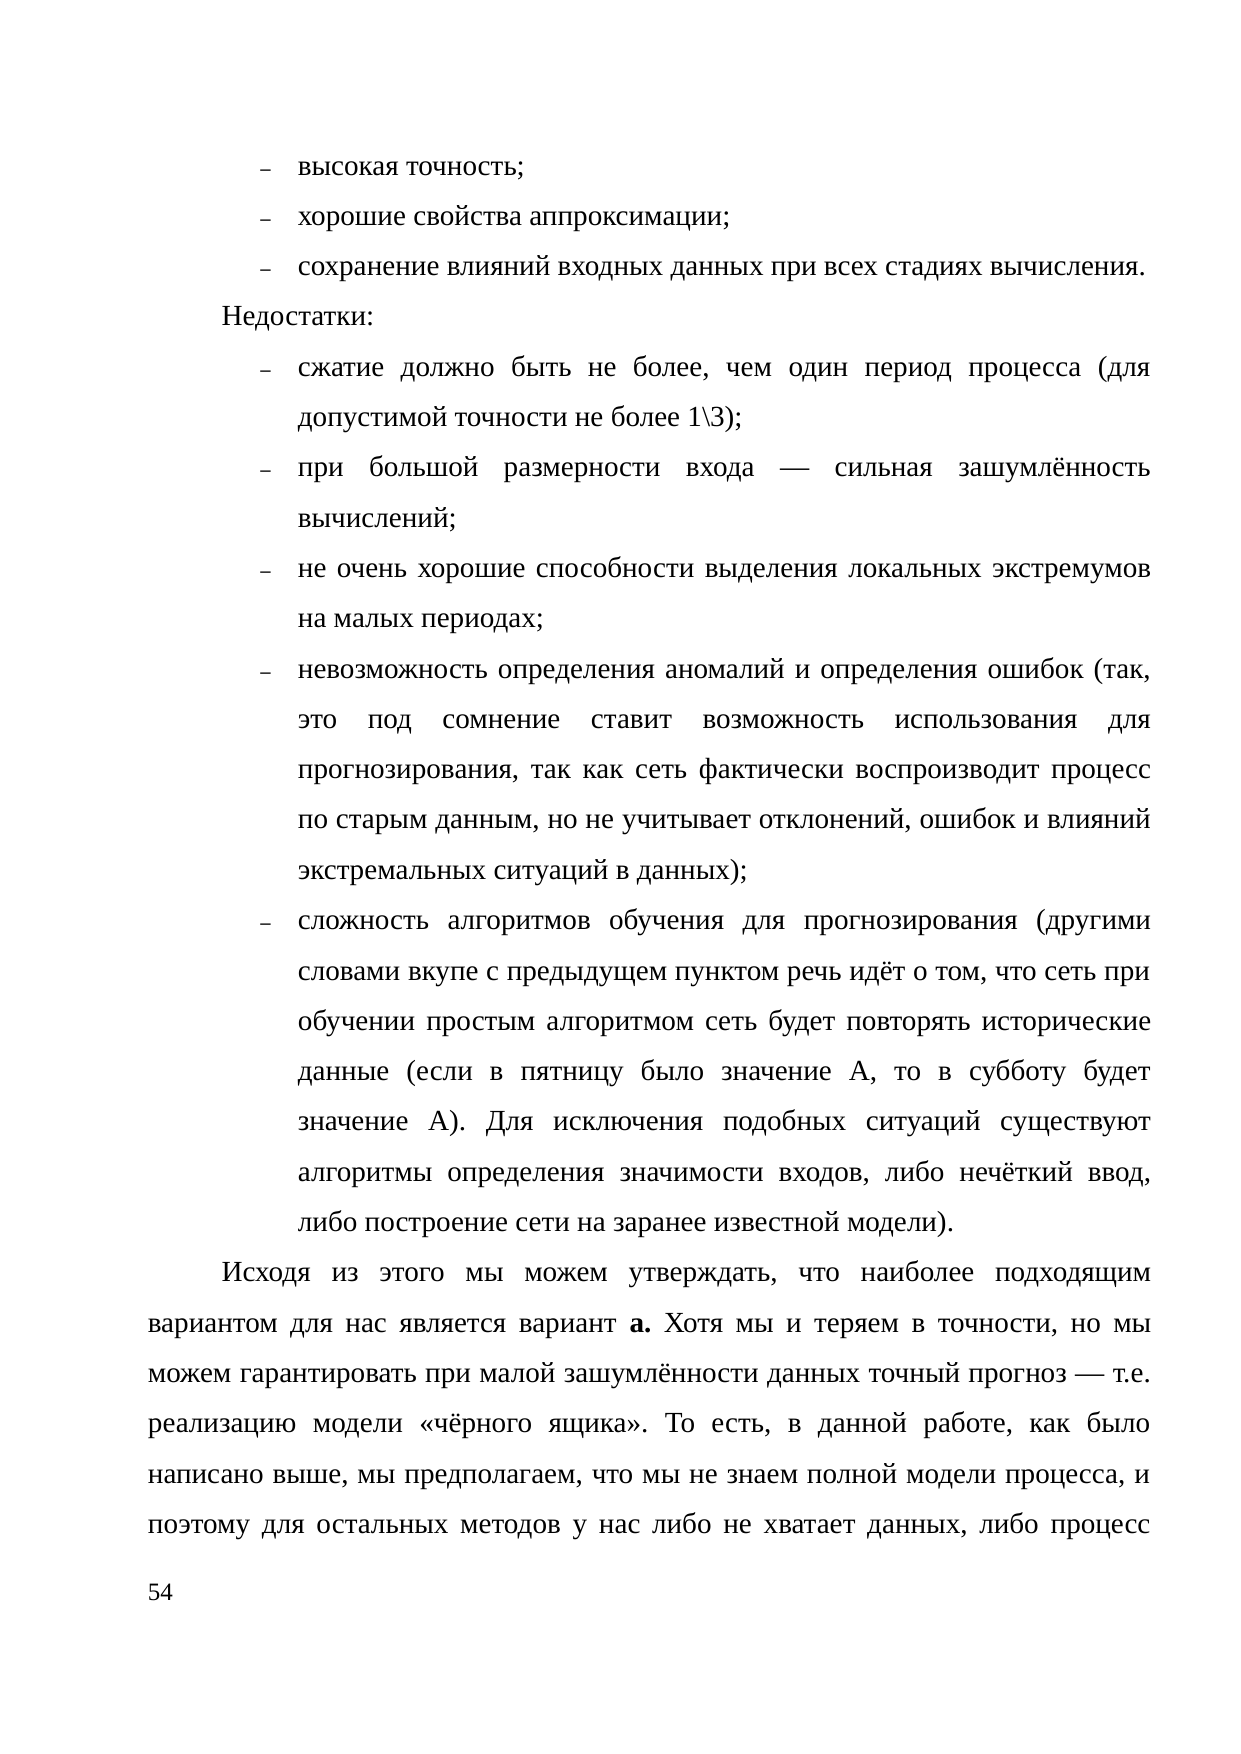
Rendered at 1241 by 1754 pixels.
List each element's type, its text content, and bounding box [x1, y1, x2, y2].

list сжатие должно быть не более, чем один период процесса (для допустимой точности не более 1\3); [260, 349, 1152, 433]
list высокая точность; [260, 148, 1152, 181]
list невозможность определения аномалий и определения ошибок (так, это под сомнение ставит возможность использования для прогнозирования, так как сеть фактически воспроизводит процесс по старым данным, но не учитывает отклонений, ошибок и влияний экстремальных ситуаций в данных); [260, 651, 1152, 886]
list при большой размерности входа — сильная зашумлённость вычислений; [260, 449, 1152, 533]
list хорошие свойства аппроксимации; [260, 198, 1152, 231]
list не очень хорошие способности выделения локальных экстремумов на малых периодах; [260, 550, 1152, 634]
list сохранение влияний входных данных при всех стадиях вычисления. [260, 248, 1152, 282]
text Исходя из этого мы можем утверждать, что наиболее подходящим вариантом для нас является вариант а. Хотя мы и теряем в точности, но мы можем гарантировать при малой зашумлённости данных точный прогноз — т.е. реализацию модели «чёрного ящика». То есть, в данной работе, как было написано выше, мы предполагаем, что мы не знаем полной модели процесса, и поэтому для остальных методов у нас либо не хватает данных, либо процесс [148, 1254, 1152, 1539]
text Недостатки: [148, 298, 1152, 332]
list сложность алгоритмов обучения для прогнозирования (другими словами вкупе с предыдущем пунктом речь идёт о том, что сеть при обучении простым алгоритмом сеть будет повторять исторические данные (если в пятницу было значение A, то в субботу будет значение A). Для исключения подобных ситуаций существуют алгоритмы определения значимости входов, либо нечёткий ввод, либо построение сети на заранее известной модели). [260, 902, 1152, 1238]
